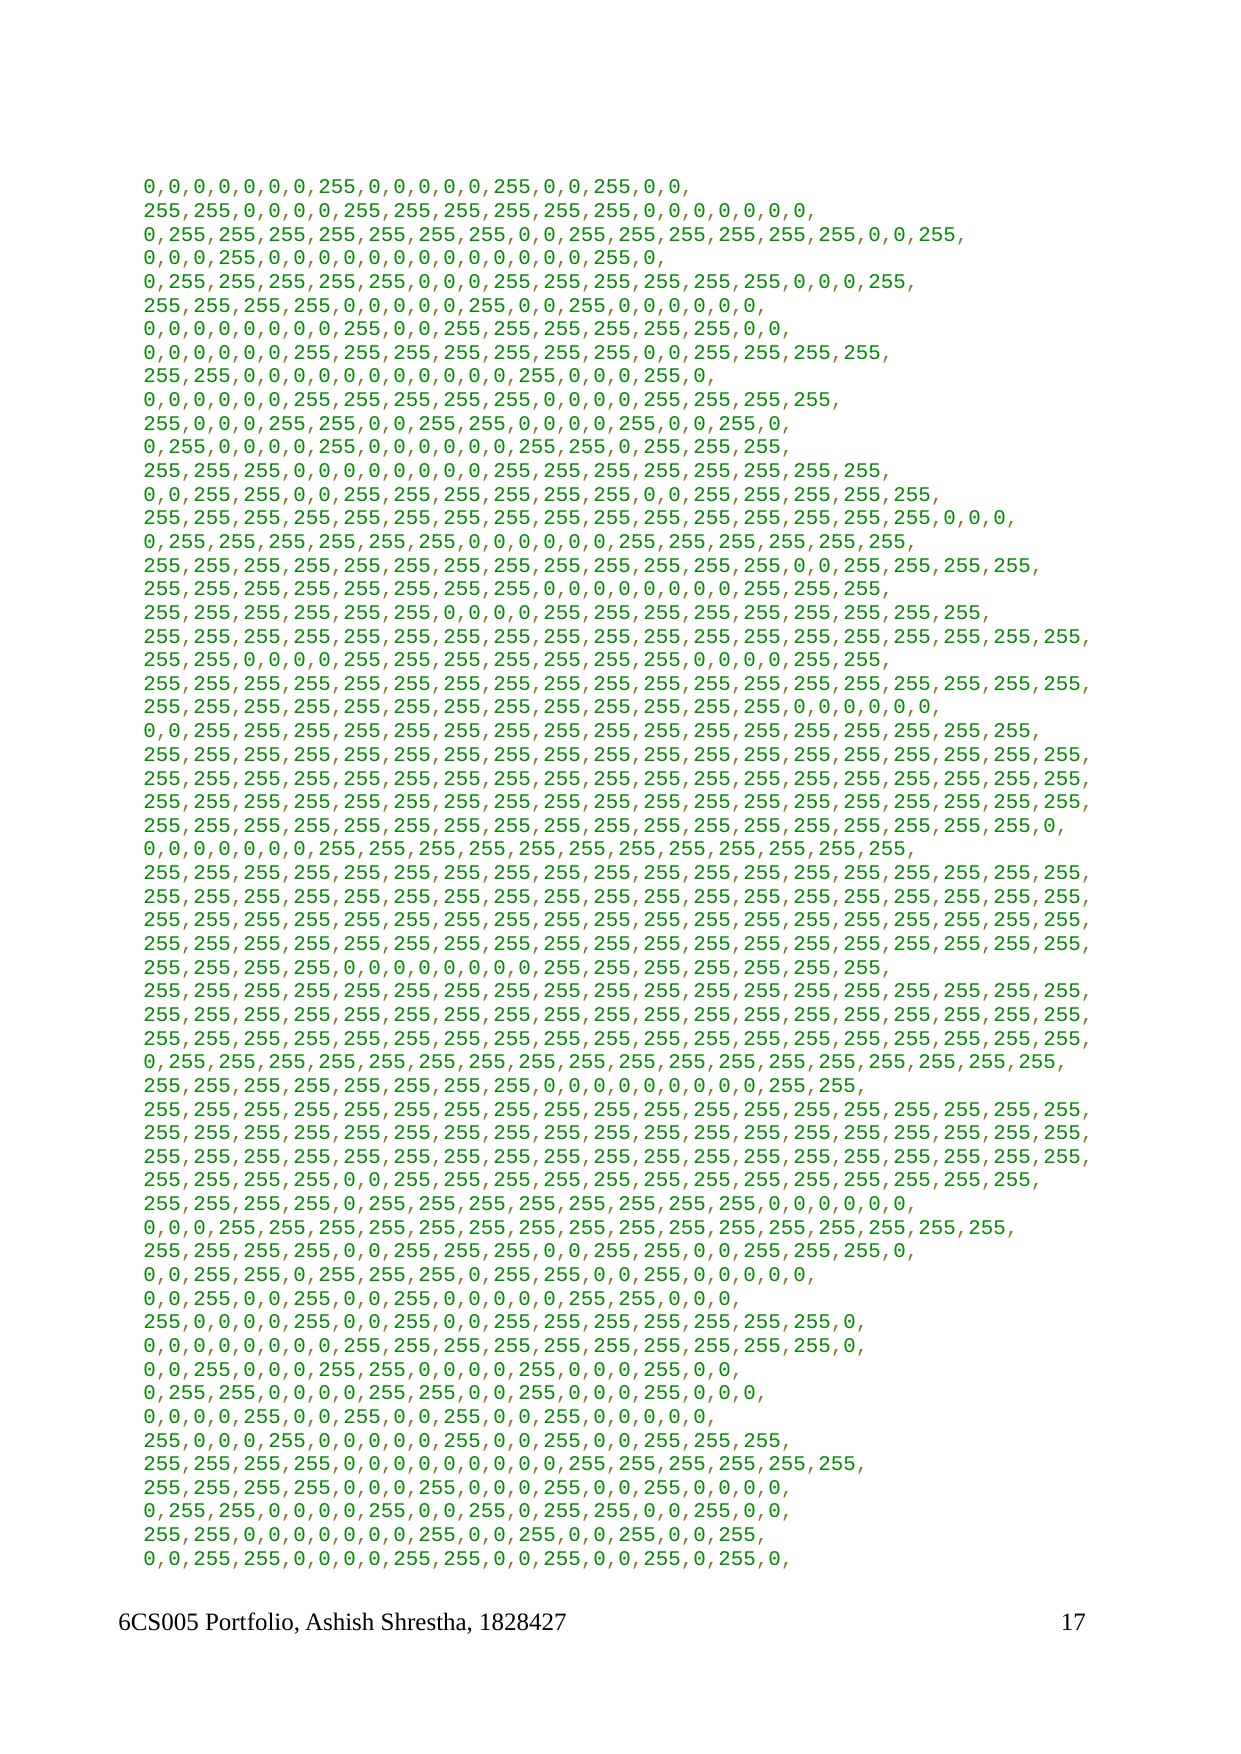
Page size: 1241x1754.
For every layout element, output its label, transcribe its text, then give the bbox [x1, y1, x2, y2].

text 255,255,255,255,255,255,255,255,255,255,255,255,255,255,255,255,255,255,255, [118, 744, 1122, 767]
text 0,0,0,255,0,0,0,0,0,0,0,0,0,0,0,0,0,255,0, [118, 247, 1122, 271]
text 255,0,0,0,0,255,0,0,255,0,0,255,255,255,255,255,255,255,0, [118, 1311, 1122, 1335]
text 255,255,255,255,255,255,255,255,0,0,0,0,0,0,0,0,255,255,255, [118, 578, 1122, 602]
text 255,255,255,255,255,255,255,255,255,255,255,255,255,255,255,255,255,255,255, [118, 791, 1122, 815]
text 255,255,255,255,255,255,255,255,255,255,255,255,255,255,255,255,255,255,255, [118, 862, 1122, 886]
text 255,255,255,255,255,255,255,255,0,0,0,0,0,0,0,0,0,255,255, [118, 1075, 1122, 1098]
text 0,0,0,0,0,0,0,0,255,0,0,255,255,255,255,255,255,0,0, [118, 318, 1122, 342]
text 0,0,255,255,0,0,0,0,255,255,0,0,255,0,0,255,0,255,0, [118, 1548, 1122, 1571]
text 255,255,255,255,255,255,255,255,255,255,255,255,255,255,255,255,255,255,255, [118, 909, 1122, 933]
text 255,255,255,255,255,255,255,255,255,255,255,255,255,255,255,255,255,255,255, [118, 886, 1122, 909]
text 0,0,0,255,255,255,255,255,255,255,255,255,255,255,255,255,255,255,255, [118, 1217, 1122, 1240]
text 0,255,255,255,255,255,255,0,0,0,0,0,0,255,255,255,255,255,255, [118, 531, 1122, 555]
text 255,255,0,0,0,0,255,255,255,255,255,255,0,0,0,0,0,0,0, [118, 200, 1122, 224]
text 255,255,255,255,0,255,255,255,255,255,255,255,255,0,0,0,0,0,0, [118, 1193, 1122, 1217]
text 255,255,255,255,255,255,255,255,255,255,255,255,255,255,255,255,255,255,255, [118, 626, 1122, 649]
text 0,0,0,0,0,0,255,255,255,255,255,0,0,0,0,255,255,255,255, [118, 389, 1122, 413]
text 0,0,0,0,255,0,0,255,0,0,255,0,0,255,0,0,0,0,0, [118, 1406, 1122, 1429]
text 255,0,0,0,255,0,0,0,0,0,255,0,0,255,0,0,255,255,255, [118, 1429, 1122, 1453]
text 255,255,0,0,0,0,0,0,0,0,0,0,0,255,0,0,0,255,0, [118, 366, 1122, 389]
text 255,255,255,255,255,255,255,255,255,255,255,255,255,0,0,255,255,255,255, [118, 555, 1122, 578]
text 0,0,255,255,255,255,255,255,255,255,255,255,255,255,255,255,255,255,255, [118, 720, 1122, 744]
text 255,255,255,255,255,255,255,255,255,255,255,255,255,255,255,255,0,0,0, [118, 507, 1122, 531]
text 255,255,255,255,0,0,0,0,0,0,0,0,255,255,255,255,255,255,255, [118, 957, 1122, 980]
text 255,255,255,255,255,255,255,255,255,255,255,255,255,0,0,0,0,0,0, [118, 697, 1122, 720]
text 0,0,0,0,0,0,0,255,255,255,255,255,255,255,255,255,255,255,255, [118, 838, 1122, 862]
text 255,255,255,0,0,0,0,0,0,0,0,255,255,255,255,255,255,255,255, [118, 460, 1122, 484]
text 255,255,255,255,255,255,255,255,255,255,255,255,255,255,255,255,255,255,255, [118, 1122, 1122, 1146]
text 255,255,255,255,0,0,255,255,255,255,255,255,255,255,255,255,255,255,255, [118, 1169, 1122, 1193]
text 0,0,255,0,0,255,0,0,255,0,0,0,0,0,255,255,0,0,0, [118, 1288, 1122, 1311]
text 0,0,255,255,0,255,255,255,0,255,255,0,0,255,0,0,0,0,0, [118, 1264, 1122, 1288]
text 255,255,255,255,255,255,255,255,255,255,255,255,255,255,255,255,255,255,0, [118, 815, 1122, 838]
text 255,255,255,255,255,255,255,255,255,255,255,255,255,255,255,255,255,255,255, [118, 1004, 1122, 1028]
text 255,255,255,255,0,0,0,0,0,0,0,0,0,255,255,255,255,255,255, [118, 1453, 1122, 1477]
text 255,255,0,0,0,0,255,255,255,255,255,255,255,0,0,0,0,255,255, [118, 649, 1122, 673]
text 255,255,0,0,0,0,0,0,0,255,0,0,255,0,0,255,0,0,255, [118, 1524, 1122, 1548]
text 255,255,255,255,255,255,255,255,255,255,255,255,255,255,255,255,255,255,255, [118, 1028, 1122, 1051]
text 0,0,255,0,0,0,255,255,0,0,0,0,255,0,0,0,255,0,0, [118, 1359, 1122, 1382]
text 0,255,0,0,0,0,255,0,0,0,0,0,0,255,255,0,255,255,255, [118, 436, 1122, 460]
text 0,255,255,0,0,0,0,255,0,0,255,0,255,255,0,0,255,0,0, [118, 1501, 1122, 1524]
text 0,255,255,255,255,255,0,0,0,255,255,255,255,255,255,0,0,0,255, [118, 271, 1122, 294]
text 255,255,255,255,255,255,255,255,255,255,255,255,255,255,255,255,255,255,255, [118, 933, 1122, 957]
text 255,255,255,255,255,255,255,255,255,255,255,255,255,255,255,255,255,255,255, [118, 767, 1122, 791]
text 255,255,255,255,0,0,0,255,0,0,0,255,0,0,255,0,0,0,0, [118, 1477, 1122, 1501]
text 0,255,255,0,0,0,0,255,255,0,0,255,0,0,0,255,0,0,0, [118, 1382, 1122, 1406]
text 255,255,255,255,255,255,0,0,0,0,255,255,255,255,255,255,255,255,255, [118, 602, 1122, 626]
text 255,255,255,255,255,255,255,255,255,255,255,255,255,255,255,255,255,255,255, [118, 980, 1122, 1004]
text 255,255,255,255,0,0,255,255,255,0,0,255,255,0,0,255,255,255,0, [118, 1240, 1122, 1264]
text 255,255,255,255,255,255,255,255,255,255,255,255,255,255,255,255,255,255,255, [118, 1098, 1122, 1122]
text 255,255,255,255,255,255,255,255,255,255,255,255,255,255,255,255,255,255,255, [118, 673, 1122, 697]
text 0,0,0,0,0,0,255,255,255,255,255,255,255,0,0,255,255,255,255, [118, 342, 1122, 366]
text 0,255,255,255,255,255,255,255,255,255,255,255,255,255,255,255,255,255,255, [118, 1051, 1122, 1075]
text 0,255,255,255,255,255,255,255,0,0,255,255,255,255,255,255,0,0,255, [118, 224, 1122, 247]
text 0,0,0,0,0,0,0,255,0,0,0,0,0,255,0,0,255,0,0, [118, 176, 1122, 200]
text 0,0,0,0,0,0,0,0,255,255,255,255,255,255,255,255,255,255,0, [118, 1335, 1122, 1359]
text 255,255,255,255,255,255,255,255,255,255,255,255,255,255,255,255,255,255,255, [118, 1146, 1122, 1169]
text 255,0,0,0,255,255,0,0,255,255,0,0,0,0,255,0,0,255,0, [118, 413, 1122, 436]
text 255,255,255,255,0,0,0,0,0,255,0,0,255,0,0,0,0,0,0, [118, 294, 1122, 318]
text 0,0,255,255,0,0,255,255,255,255,255,255,0,0,255,255,255,255,255, [118, 484, 1122, 507]
